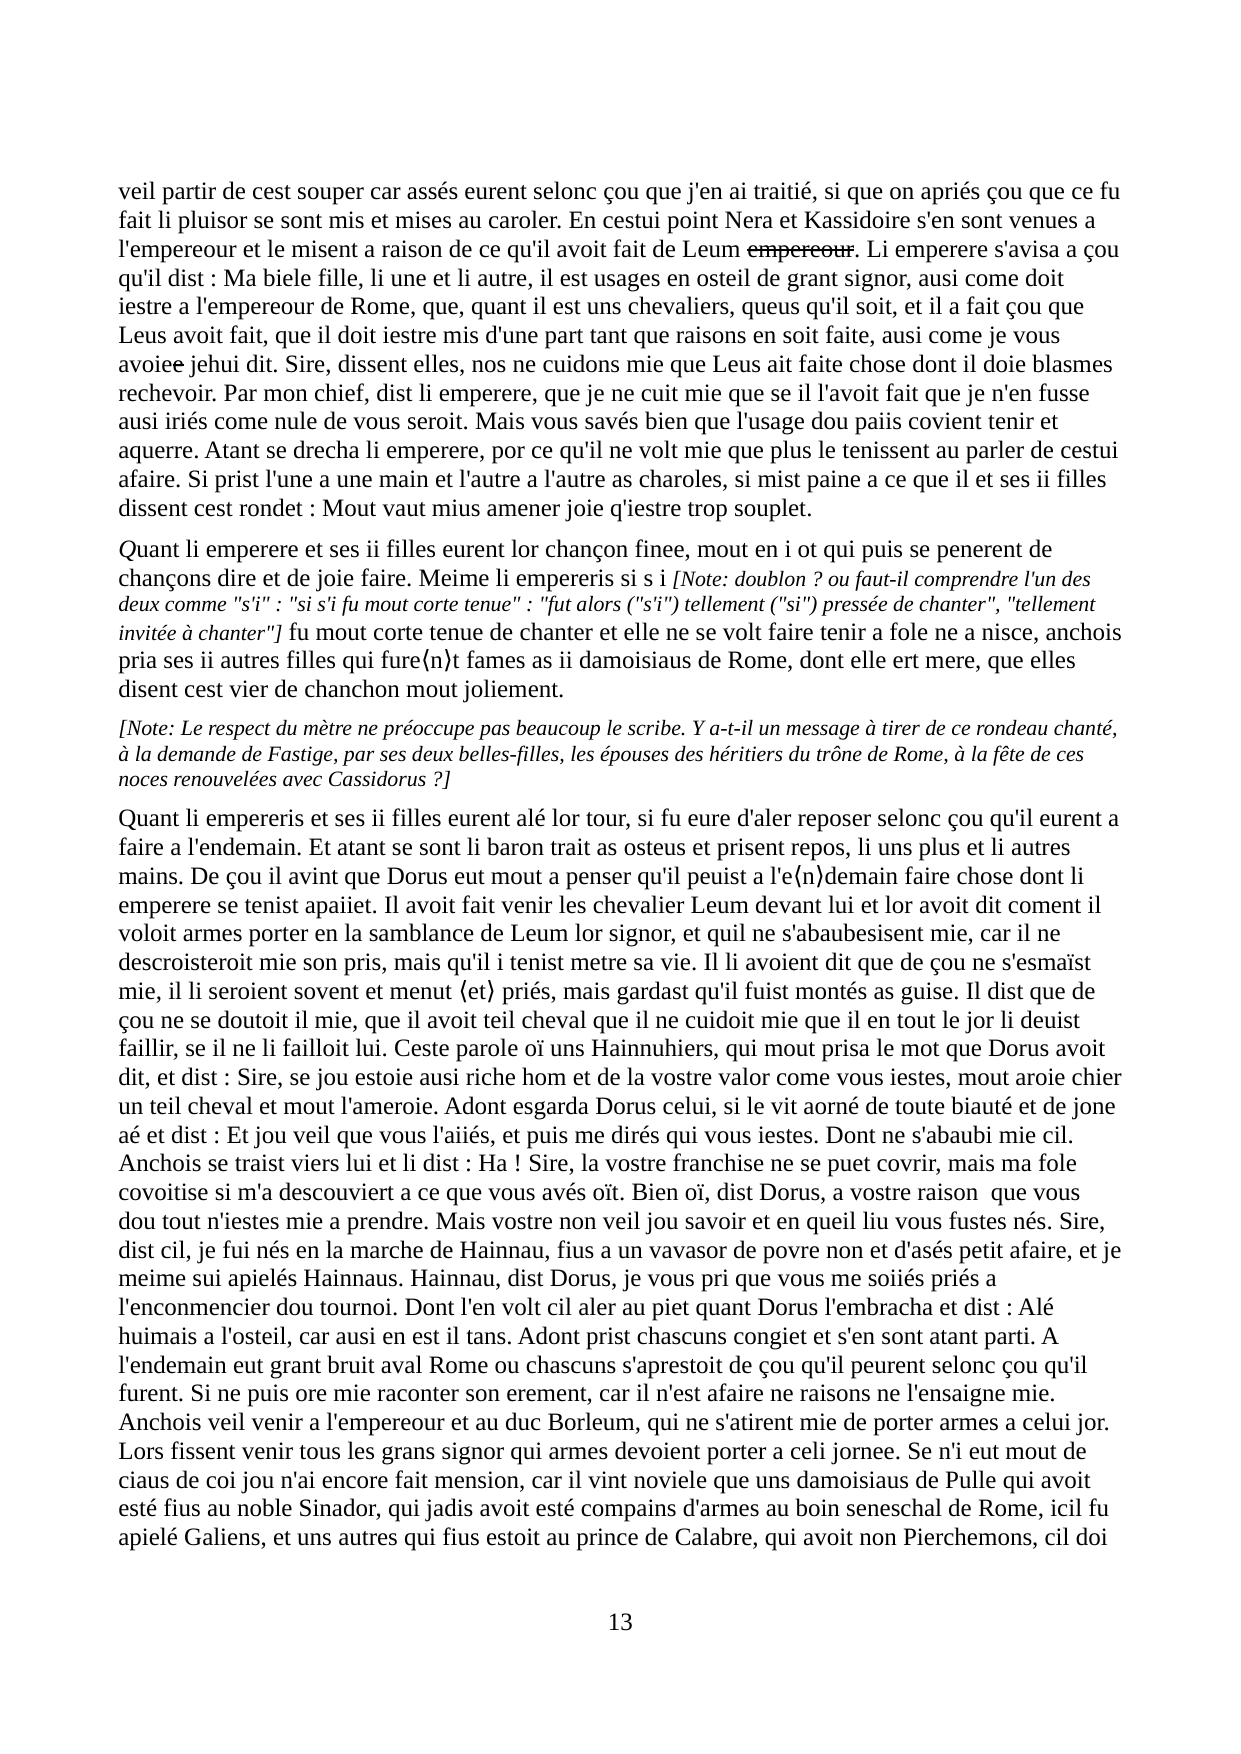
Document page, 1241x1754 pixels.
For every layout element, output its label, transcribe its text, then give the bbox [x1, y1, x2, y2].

text La ne fu nus boutés hors de la court puis qu'il i fu entrés dedens. La ne fist on nului lever dou mengier puis qu'il i fu entrés asis. La peuist on savoir et aprendre toute [Note: Il mqanque de toute évidence un mot ici.] et cortoisie d'oisteil a maintenir, si que li pluisor fissent qu'il en retenance le missent. Mout dura cis soupers et fu parlet sor table dou tournoiement a l'endemain. Mais atant me veil partir de cest souper car assés eurent selonc çou que j'en ai traitié, si que on apriés çou que ce fu fait li pluisor se sont mis et mises au caroler. En cestui point Nera et Kassidoire s'en sont venues a l'empereour et le misent a raison de ce qu'il avoit fait de Leum empereour. Li emperere s'avisa a çou qu'il dist : Ma biele fille, li une et li autre, il est usages en osteil de grant signor, ausi come doit iestre a l'empereour de Rome, que, quant il est uns chevaliers, queus qu'il soit, et il a fait çou que Leus avoit fait, que il doit iestre mis d'une part tant que raisons en soit faite, ausi come je vous avoiee jehui dit. Sire, dissent elles, nos ne cuidons mie que Leus ait faite chose dont il doie blasmes rechevoir. Par mon chief, dist li emperere, que je ne cuit mie que se il l'avoit fait que je n'en fusse ausi iriés come nule de vous seroit. Mais vous savés bien que l'usage dou paiis covient tenir et aquerre. Atant se drecha li emperere, por ce qu'il ne volt mie que plus le tenissent au parler de cestui afaire. Si prist l'une a une main et l'autre a l'autre as charoles, si mist paine a ce que il et ses ii filles dissent cest rondet : Mout vaut mius amener joie q'iestre trop souplet. [118, 176, 1122, 378]
text Quant li emperere et ses ii filles eurent lor chançon finee, mout en i ot qui puis se penerent de chançons dire et de joie faire. Meime li empereris si s i [Note: doublon ? ou faut-il comprendre l'un des deux comme "s'i" : "si s'i fu mout corte tenue" : "fut alors ("s'i") tellement ("si") pressée de chanter", "tellement invitée à chanter"] fu mout corte tenue de chanter et elle ne se volt faire tenir a fole ne a nisce, anchois pria ses ii autres filles qui fure⟨n⟩t fames as ii damoisiaus de Rome, dont elle ert mere, que elles disent cest vier de chanchon mout joliement. [118, 390, 1122, 559]
text [Note: Le respect du mètre ne préoccupe pas beaucoup le scribe. Y a-t-il un message à tirer de ce rondeau chanté, à la demande de Fastige, par ses deux belles-filles, les épouses des héritiers du trône de Rome, à la fête de ces noces renouvelées avec Cassidorus ?] [118, 572, 1122, 647]
text Quant li empereris et ses ii filles eurent alé lor tour, si fu eure d'aler reposer selonc çou qu'il eurent a faire a l'endemain. Et atant se sont li baron trait as osteus et prisent repos, li uns plus et li autres mains. De çou il avint que Dorus eut mout a penser qu'il peuist a l'e⟨n⟩demain faire chose dont li emperere se tenist apaiiet. Il avoit fait venir les chevalier Leum devant lui et lor avoit dit coment il voloit armes porter en la samblance de Leum lor signor, et quil ne s'abaubesisent mie, car il ne descroisteroit mie son pris, mais qu'il i tenist metre sa vie. Il li avoient dit que de çou ne s'esmaïst mie, il li seroient sovent et menut ⟨et⟩ priés, mais gardast qu'il fuist montés as guise. Il dist que de çou ne se doutoit il mie, que il avoit teil cheval que il ne cuidoit mie que il en tout le jor li deuist faillir, se il ne li failloit lui. Ceste parole oï uns Hainnuhiers, qui mout prisa le mot que Dorus avoit dit, et dist : Sire, se jou estoie ausi riche hom et de la vostre valor come vous iestes, mout aroie chier un teil cheval et mout l'ameroie. Adont esgarda Dorus celui, si le vit aorné de toute biauté et de jone aé et dist : Et jou veil que vous l'aiiés, et puis me dirés qui vous iestes. Dont ne s'abaubi mie cil. Anchois se traist viers lui et li dist : Ha ! Sire, la vostre franchise ne se puet covrir, mais ma fole covoitise si m'a descouviert a ce que vous avés oït. Bien oï, dist Dorus, a vostre raison que vous dou tout n'iestes mie a prendre. Mais vostre non veil jou savoir et en queil liu vous fustes nés. Sire, dist cil, je fui nés en la marche de Hainnau, fius a un vavasor de povre non et d'asés petit afaire, et je meime sui apielés Hainnaus. Hainnau, dist Dorus, je vous pri que vous me soiiés priés a l'enconmencier dou tournoi. Dont l'en volt cil aler au piet quant Dorus l'embracha et dist : Alé huimais a l'osteil, car ausi en est il tans. Adont prist chascuns congiet et s'en sont atant parti. A l'endemain eut grant bruit aval Rome ou chascuns s'aprestoit de çou qu'il peurent selonc çou qu'il furent. Si ne puis ore mie raconter son erement, car il n'est afaire ne raisons ne l'ensaigne mie. Anchois veil venir a l'empereour et au duc Borleum, qui ne s'atirent mie de porter armes a celui jor. Lors fissent venir tous les grans signor qui armes devoient porter a celi jornee. Se n'i eut mout de ciaus de coi jou n'ai encore fait mension, car il vint noviele que uns damoisiaus de Pulle qui avoit esté fius au noble Sinador, qui jadis avoit esté compains d'armes au boin seneschal de Rome, icil fu apielé Galiens, et uns autres qui fius estoit au prince de Calabre, qui avoit non Pierchemons, cil doi avoient esté nori ensamble, car il estoient cousin et s'entramoient mout, si come cil qui n'estoient encore mie chevalier, si avoient en covent li uns a l'autre qu'il ne seroient ja chevalier se dou millor non des millors, et il avoient enquis et demandé que on lor avoit fait asavoir ke li emperere de Costantinoble avoit le non de deseure dit. Dont il avint que li tornoimens fu respités de ci a l'endemain, que cil i porroient iestre plus covignablement. Li emperere et li dus, qui ne peurent mie lor afaire et lor anui courir come une fine merveille, eurent conseil qu'il au plus priveement qu'il porroient meteroient Leum en tiere, dont il avint por la fille a l'empereour qui sa feme estoit, que on fist a entendant que çou ere uns povres chevaliers qui ere au conte de Flandres, et por lui honorer, on en fist la plus grant joie que on peut, si qu'il fu mis en tiere droit de devant l'auteil saint Michiel en la grant eglise de Rome, et la le puet on veoir chascuns qui garde s'en vient douner. Ensi avint que ceste chose fu celee, por ce qu' il covint covrir au plus c'on puet son anui ou il ne puet avoir recovrier nient autrement c'on fist a cestui. Et li plus grans raisons dou celer, ce fu que, quant on mue une tres grant joie en parfait duel, trop en puent de peril a venir et maiement d'arme et de cors. Si ne veil ore mie ci dire toutes les raisons, mais il atant vous en sosfisse, fors que de tant que il i eut encore une autre raison que je mie ne tieng a petite. Car se tout seuisse⟨n⟩t le mechief quant il avint, n'euist rien valut la fieste ne la joie come avoit emprise a l'onor de l'empereour et de l'empereris, car joie faite en tristece n'estre autre chose que blankes chauces noires. Et por ces raisons et por autres fist li emperere et li dus cest afaire, issi com vous poés oïr. [118, 660, 1122, 1551]
